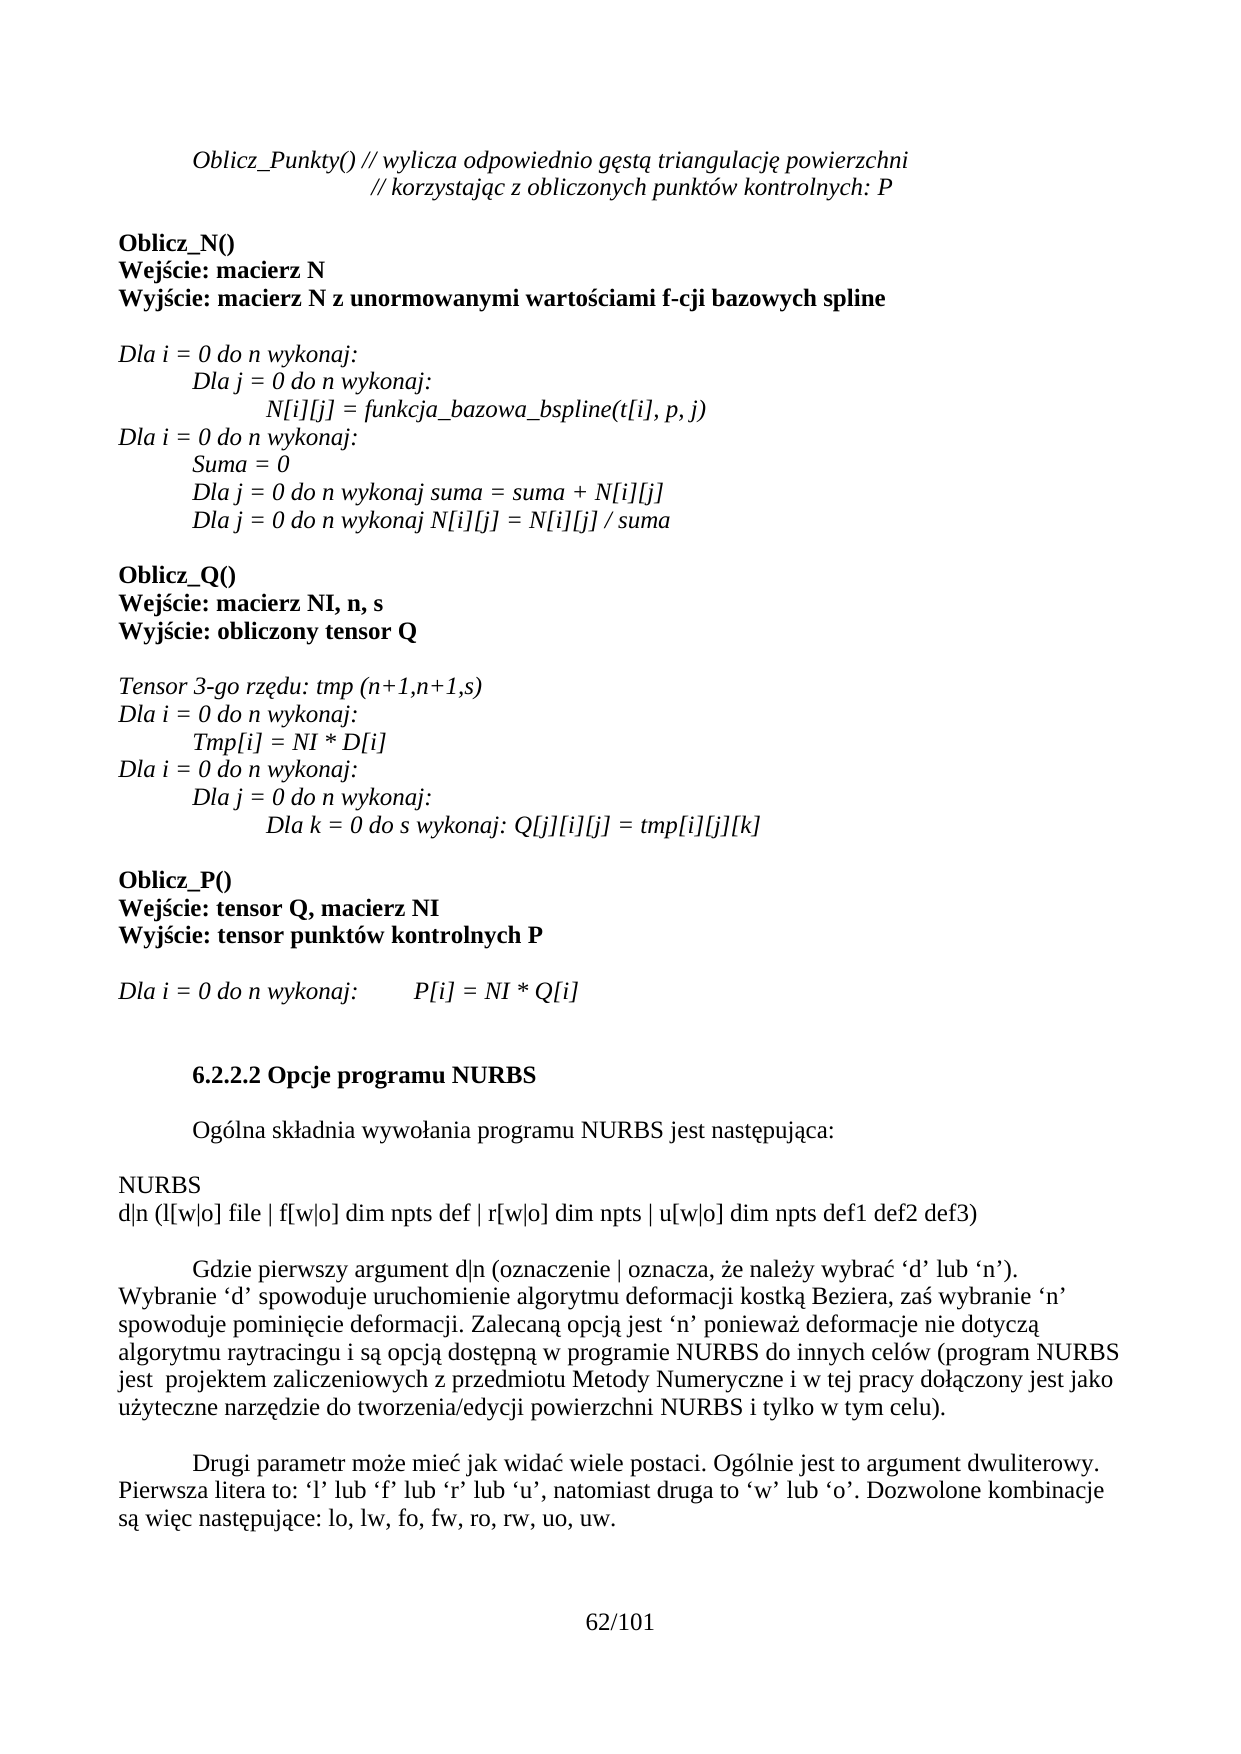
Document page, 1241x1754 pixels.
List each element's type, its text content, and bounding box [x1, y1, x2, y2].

text N[i][j] = funkcja_bazowa_bspline(t[i], p, j) [118, 395, 1122, 423]
text Tmp[i] = NI * D[i] [118, 728, 1122, 755]
text Oblicz_N() [118, 229, 1122, 257]
text Dla i = 0 do n wykonaj: [118, 340, 1122, 367]
text Dla i = 0 do n wykonaj: [118, 423, 1122, 451]
text NURBS [118, 1172, 1122, 1199]
text Wejście: macierz N [118, 257, 1122, 284]
text Ogólna składnia wywołania programu NURBS jest następująca: [118, 1116, 1122, 1144]
text Dla i = 0 do n wykonaj: [118, 700, 1122, 728]
text Wyjście: macierz N z unormowanymi wartościami f-cji bazowych spline [118, 284, 1122, 312]
text Wejście: tensor Q, macierz NI [118, 894, 1122, 922]
text Oblicz_Punkty() // wylicza odpowiednio gęstą triangulację powierzchni [118, 146, 1122, 173]
text Suma = 0 [118, 451, 1122, 478]
text Dla k = 0 do s wykonaj: Q[j][i][j] = tmp[i][j][k] [192, 811, 1122, 838]
text Oblicz_P() [118, 866, 1122, 894]
subtitle Dla i = 0 do n wykonaj: P[i] = NI * Q[i] [118, 977, 1122, 1005]
text Tensor 3-go rzędu: tmp (n+1,n+1,s) [118, 672, 1122, 700]
text Dla j = 0 do n wykonaj: [118, 783, 1122, 811]
text Oblicz_Q() [118, 561, 1122, 589]
text 6.2.2.2 Opcje programu NURBS [118, 1061, 1122, 1088]
text // korzystając z obliczonych punktów kontrolnych: P [118, 173, 1122, 201]
text Gdzie pierwszy argument d|n (oznaczenie | oznacza, że należy wybrać ‘d’ lub ‘n’). Wybranie ‘d’ spowoduje uruchomienie algorytmu deformacji kostką Beziera, zaś wybranie ‘n’ spowoduje pominięcie deformacji. Zalecaną opcją jest ‘n’ ponieważ deformacje nie dotyczą algorytmu raytracingu i są opcją dostępną w programie NURBS do innych celów (program NURBS jest projektem zaliczeniowych z przedmiotu Metody Numeryczne i w tej pracy dołączony jest jako użyteczne narzędzie do tworzenia/edycji powierzchni NURBS i tylko w tym celu). [118, 1255, 1122, 1421]
text Dla j = 0 do n wykonaj suma = suma + N[i][j] [118, 478, 1122, 506]
text Dla j = 0 do n wykonaj N[i][j] = N[i][j] / suma [118, 506, 1122, 534]
text Dla i = 0 do n wykonaj: [118, 755, 1122, 783]
subtitle Wyjście: obliczony tensor Q [118, 617, 1122, 644]
text Wejście: macierz NI, n, s [118, 589, 1122, 617]
text d|n (l[w|o] file | f[w|o] dim npts def | r[w|o] dim npts | u[w|o] dim npts def1 def2 def3) [118, 1199, 1122, 1227]
text Wyjście: tensor punktów kontrolnych P [118, 922, 1122, 949]
text Drugi parametr może mieć jak widać wiele postaci. Ogólnie jest to argument dwuliterowy. Pierwsza litera to: ‘l’ lub ‘f’ lub ‘r’ lub ‘u’, natomiast druga to ‘w’ lub ‘o’. Dozwolone kombinacje są więc następujące: lo, lw, fo, fw, ro, rw, uo, uw. [118, 1449, 1122, 1532]
text Dla j = 0 do n wykonaj: [118, 367, 1122, 395]
